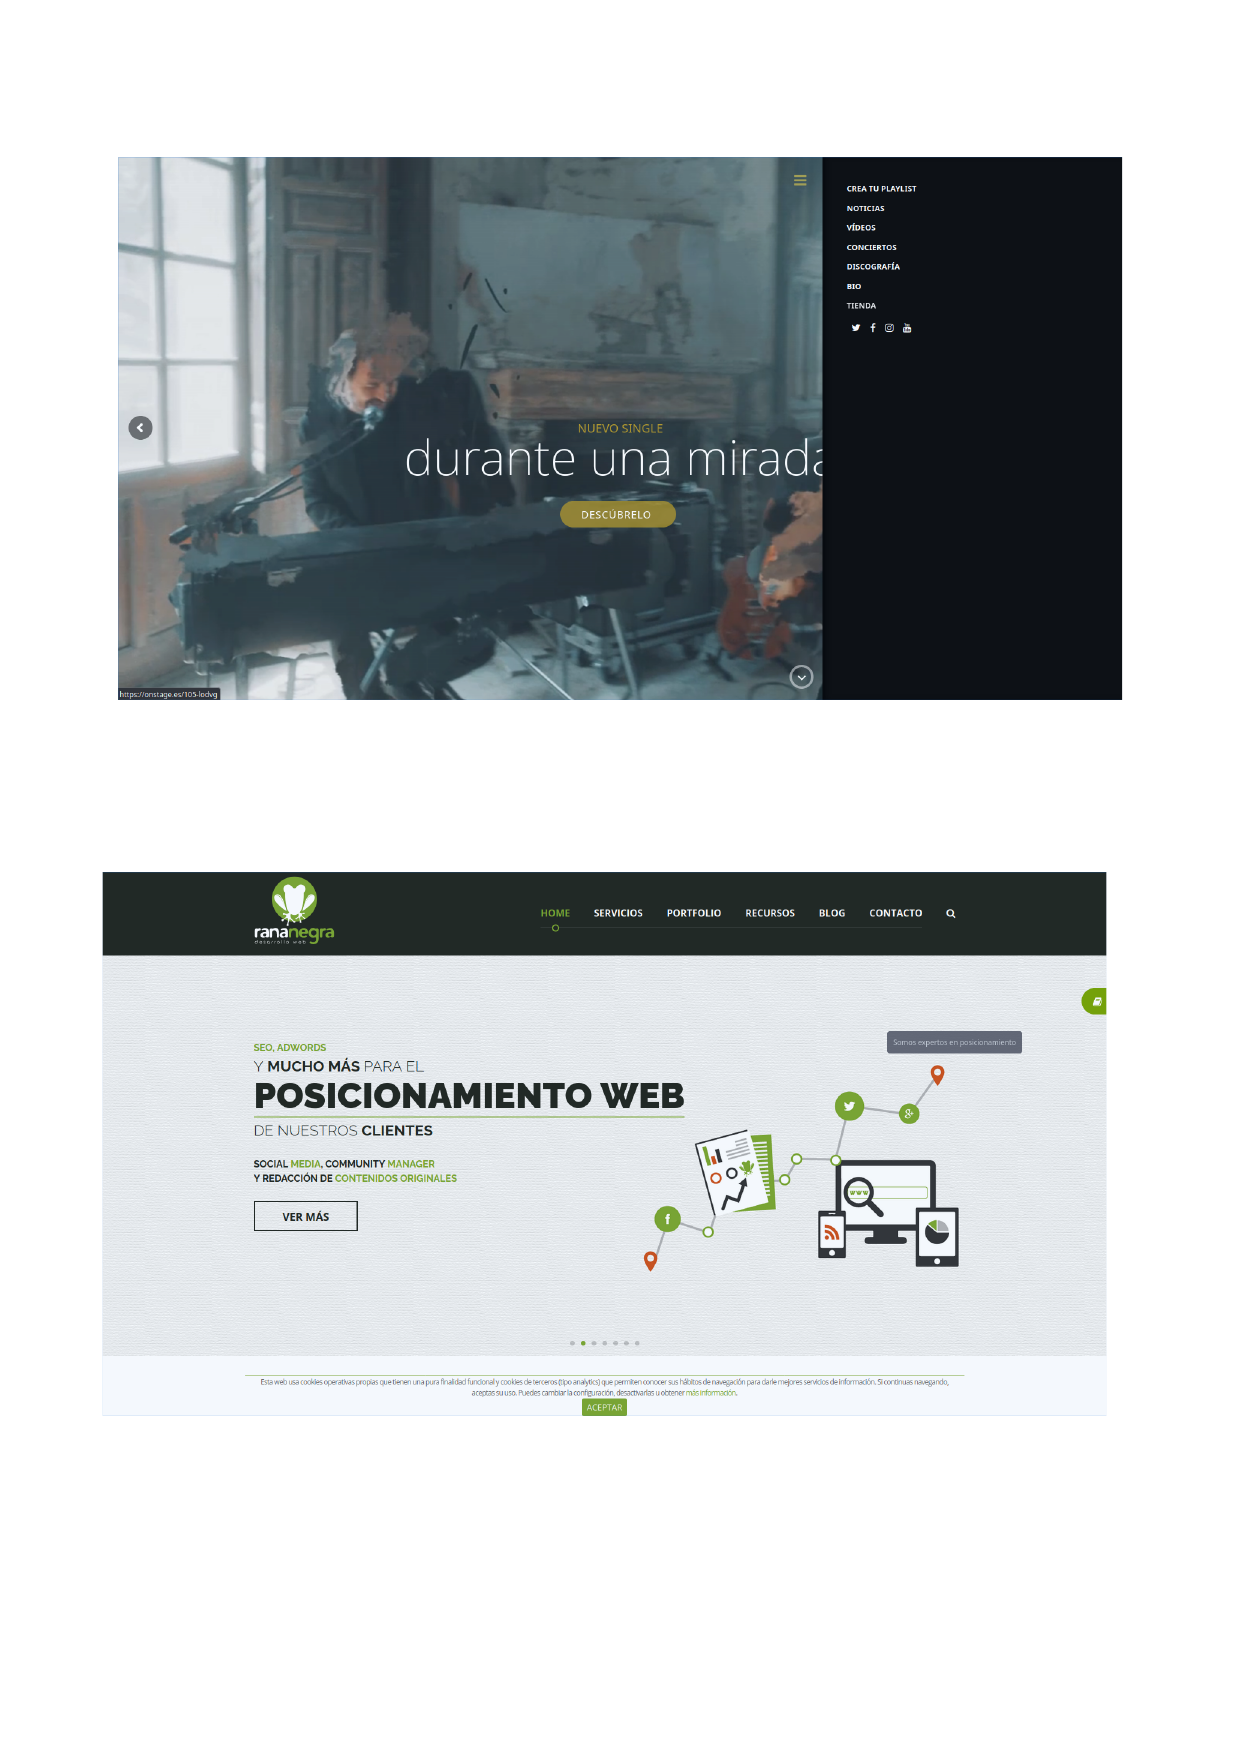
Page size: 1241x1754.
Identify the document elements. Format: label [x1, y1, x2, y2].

picture [118, 157, 1123, 700]
picture [102, 872, 1107, 1416]
